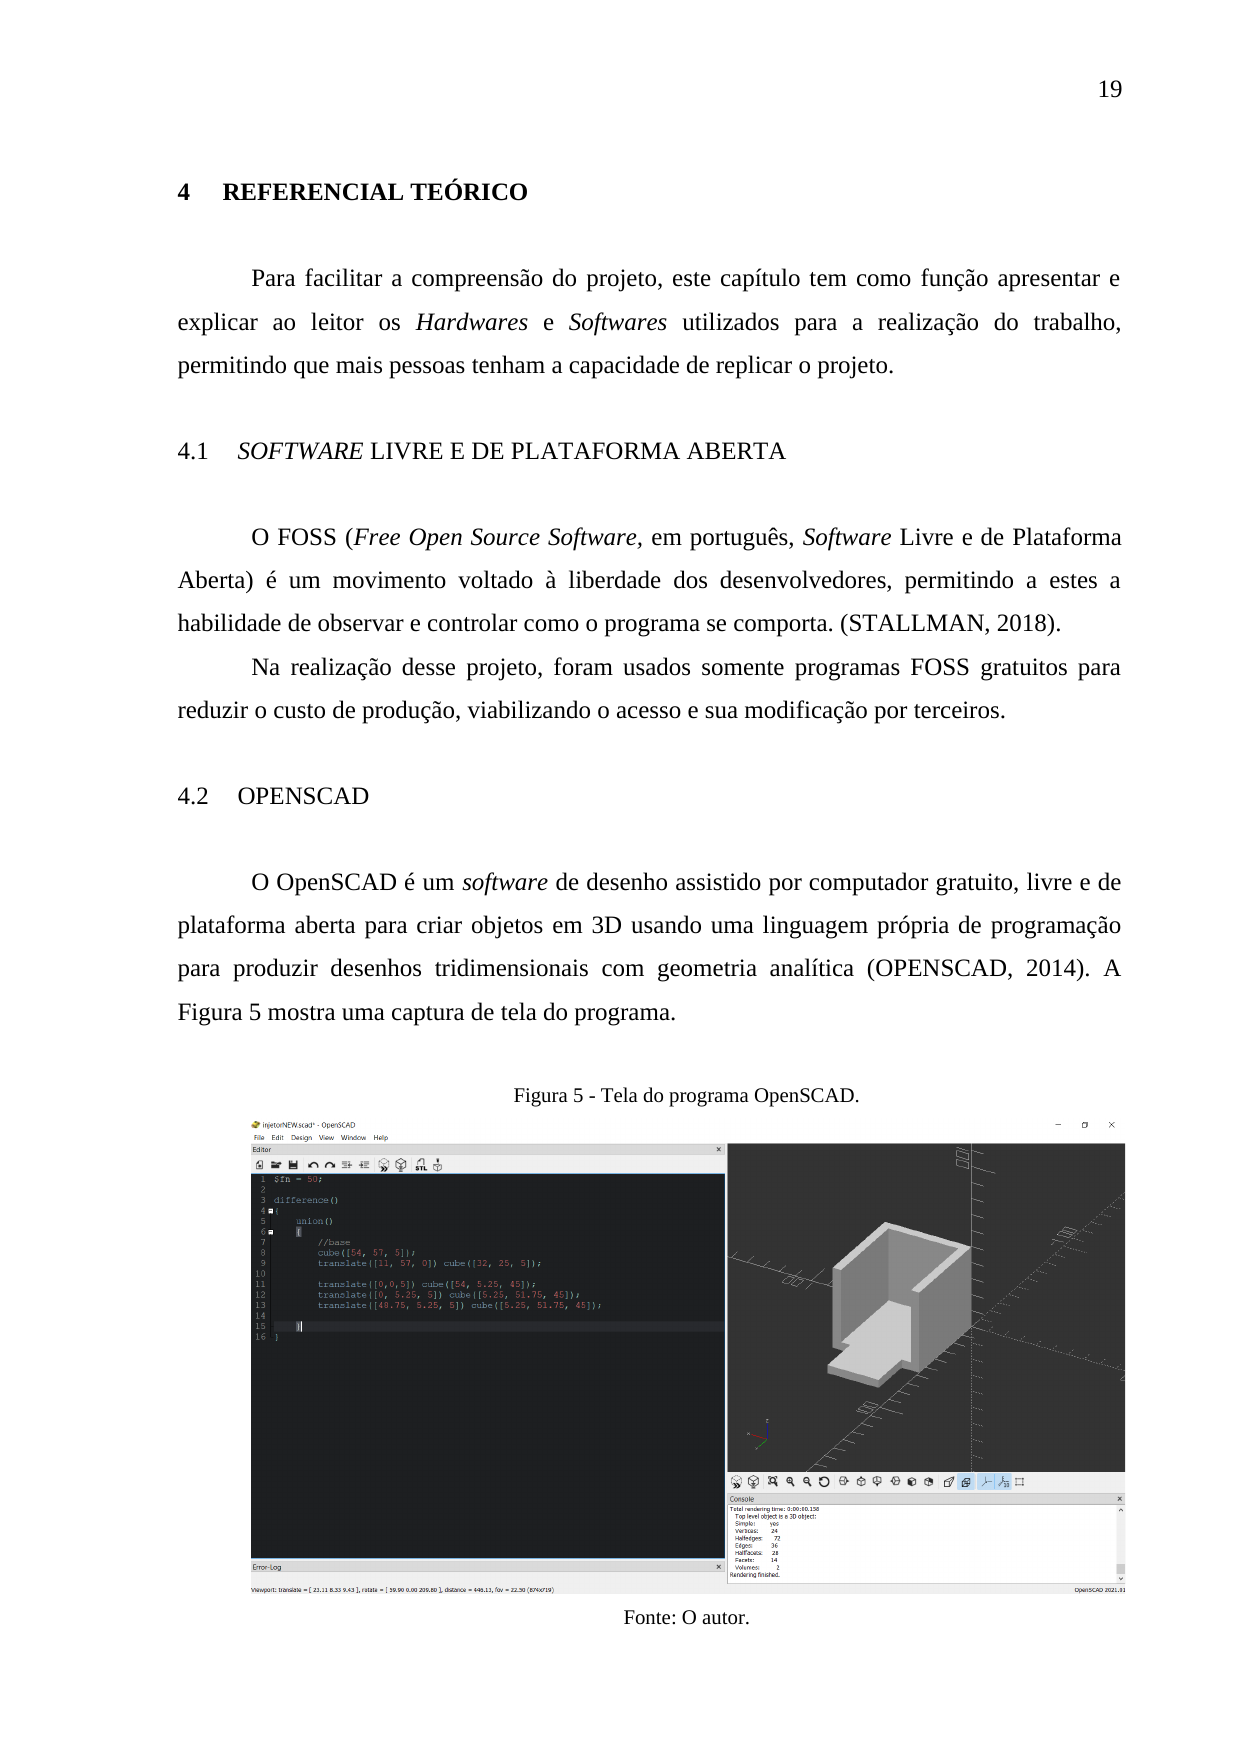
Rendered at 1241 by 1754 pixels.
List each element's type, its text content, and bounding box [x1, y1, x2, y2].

subtitle OPENSCAD [177, 781, 1122, 810]
text Para facilitar a compreensão do projeto, este capítulo tem como função apresentar e explicar ao leitor os Hardwares e Softwares utilizados para a realização do trabalho, permitindo que mais pessoas tenham a capacidade de replicar o projeto. [177, 263, 1122, 378]
subtitle SOFTWARE LIVRE E DE PLATAFORMA ABERTA [177, 436, 1122, 465]
text O FOSS (Free Open Source Software, em português, Software Livre e de Plataforma Aberta) é um movimento voltado à liberdade dos desenvolvedores, permitindo a estes a habilidade de observar e controlar como o programa se comporta. (STALLMAN, 2018). [177, 522, 1122, 637]
subtitle Referencial teórico [177, 177, 1122, 206]
text Fonte: O autor. [177, 1605, 1122, 1629]
text Figura 5 - Tela do programa OpenSCAD. [177, 1083, 1122, 1107]
picture [251, 1118, 1125, 1594]
text O OpenSCAD é um software de desenho assistido por computador gratuito, livre e de plataforma aberta para criar objetos em 3D usando uma linguagem própria de programação para produzir desenhos tridimensionais com geometria analítica (OPENSCAD, 2014). A Figura 5 mostra uma captura de tela do programa. [177, 867, 1122, 1025]
text Na realização desse projeto, foram usados somente programas FOSS gratuitos para reduzir o custo de produção, viabilizando o acesso e sua modificação por terceiros. [177, 652, 1122, 723]
